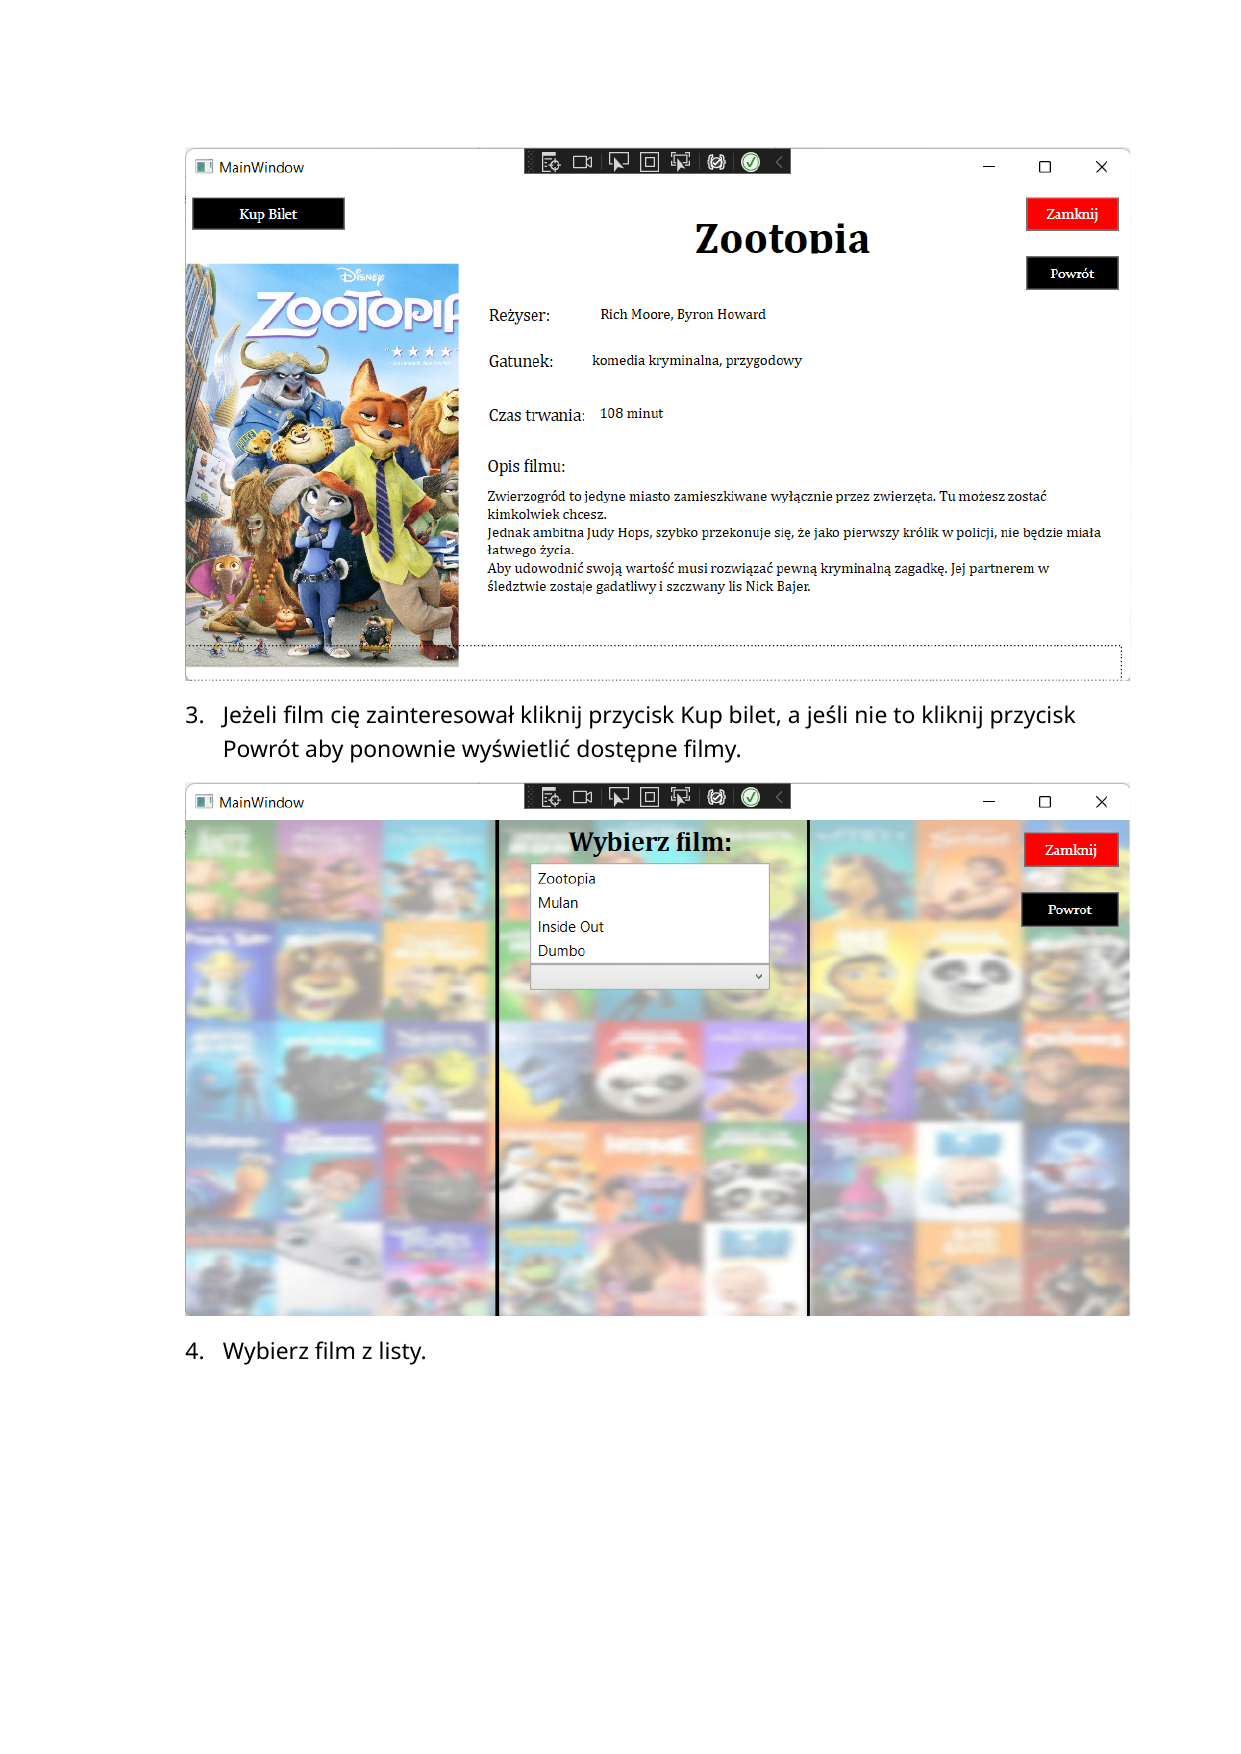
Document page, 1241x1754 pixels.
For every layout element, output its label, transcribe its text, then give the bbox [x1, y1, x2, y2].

list Jeżeli film cię zainteresował kliknij przycisk Kup bilet, a jeśli nie to kliknij przycisk Powrót aby ponownie wyświetlić dostępne filmy. [185, 699, 1093, 764]
list Wybierz film z listy. [185, 1335, 1093, 1366]
